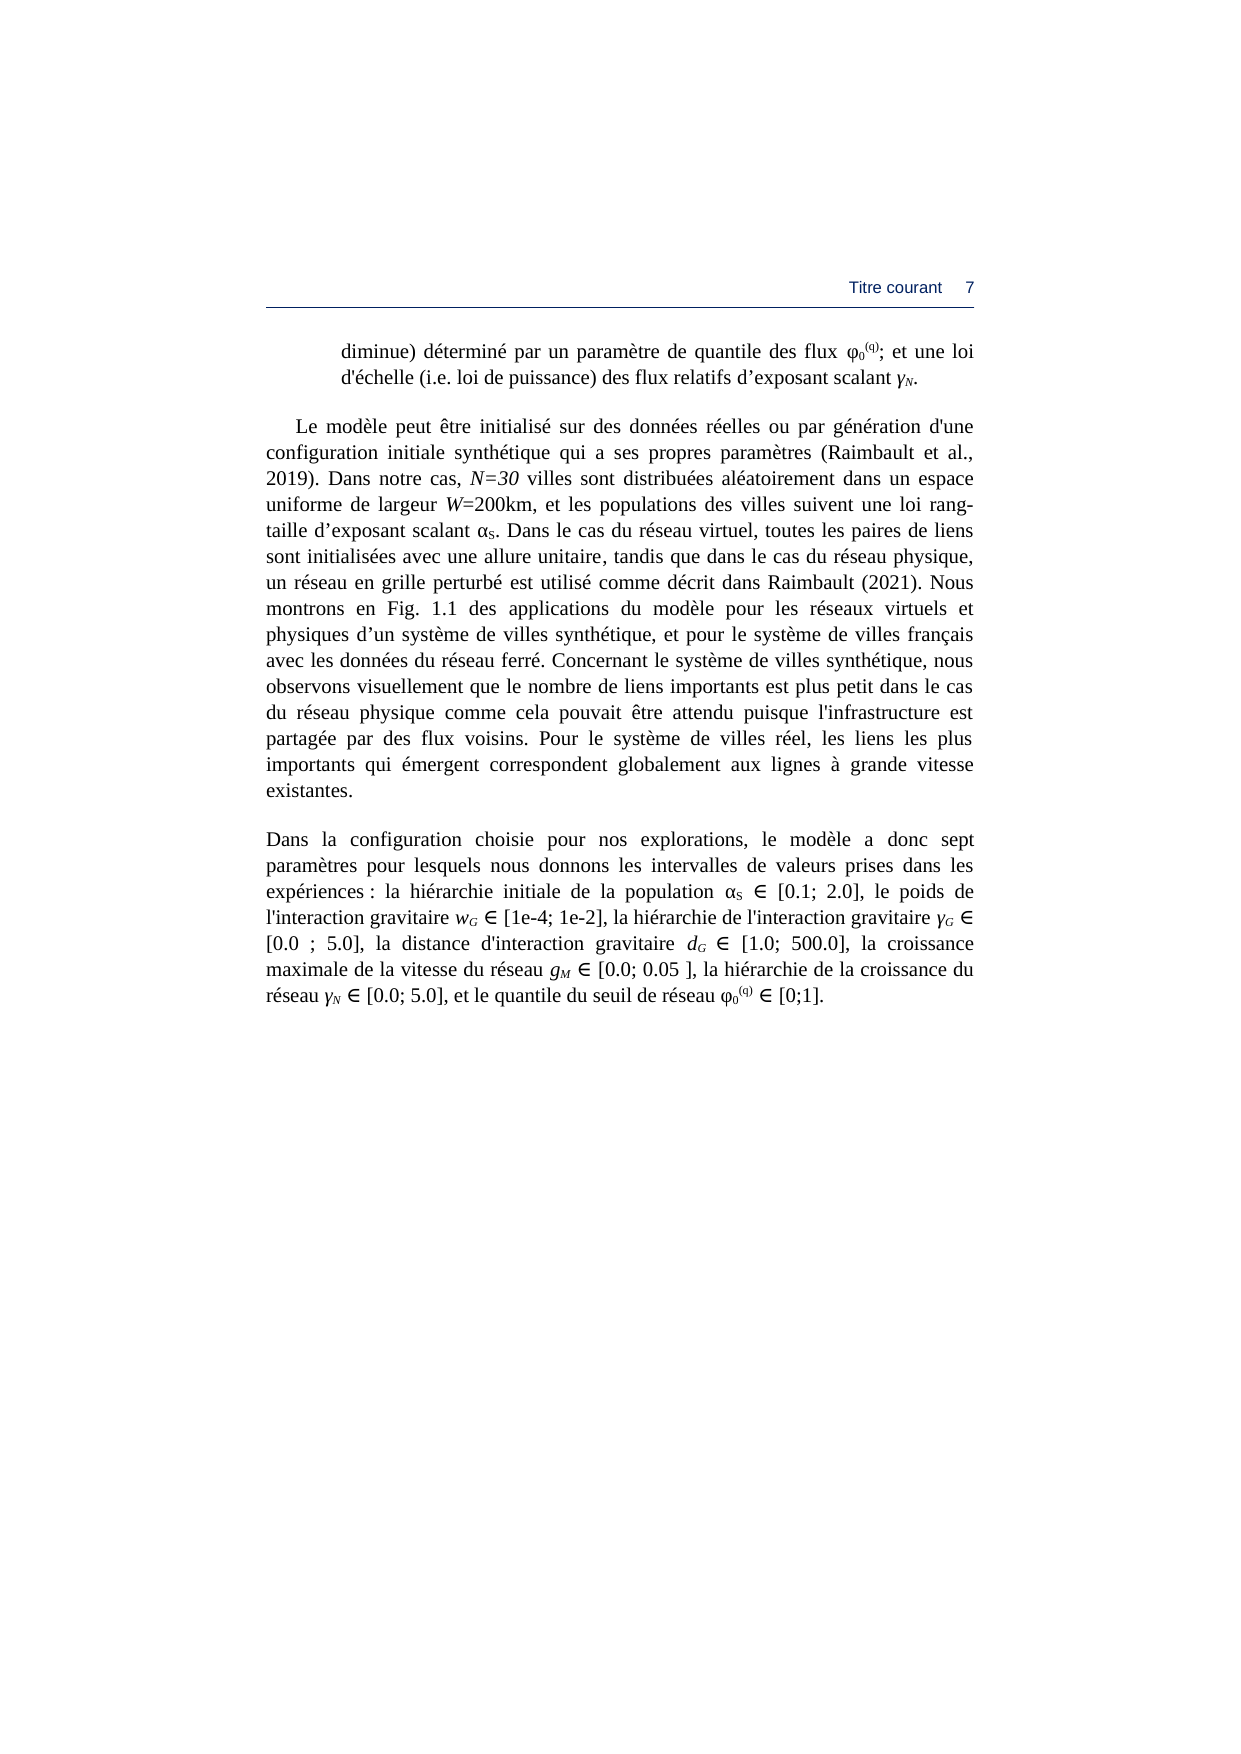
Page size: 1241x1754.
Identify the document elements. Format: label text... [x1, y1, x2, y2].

text Dans la configuration choisie pour nos explorations, le modèle a donc sept paramètres pour lesquels nous donnons les intervalles de valeurs prises dans les expériences : la hiérarchie initiale de la population αS ∈ [0.1; 2.0], le poids de l'interaction gravitaire wG ∈ [1e-4; 1e-2], la hiérarchie de l'interaction gravitaire γG ∈ [0.0 ; 5.0], la distance d'interaction gravitaire dG ∈ [1.0; 500.0], la croissance maximale de la vitesse du réseau gM ∈ [0.0; 0.05 ], la hiérarchie de la croissance du réseau γN ∈ [0.0; 5.0], et le quantile du seuil de réseau φ0(q) ∈ [0;1]. [266, 825, 974, 1007]
list diminue) déterminé par un paramètre de quantile des flux φ0(q); et une loi d'échelle (i.e. loi de puissance) des flux relatifs d’exposant scalant γN. [303, 337, 974, 389]
text Le modèle peut être initialisé sur des données réelles ou par génération d'une configuration initiale synthétique qui a ses propres paramètres (Raimbault et al., 2019). Dans notre cas, N=30 villes sont distribuées aléatoirement dans un espace uniforme de largeur W=200km, et les populations des villes suivent une loi rang-taille d’exposant scalant αS. Dans le cas du réseau virtuel, toutes les paires de liens sont initialisées avec une allure unitaire, tandis que dans le cas du réseau physique, un réseau en grille perturbé est utilisé comme décrit dans Raimbault (2021). Nous montrons en Fig. 1.1 des applications du modèle pour les réseaux virtuels et physiques d’un système de villes synthétique, et pour le système de villes français avec les données du réseau ferré. Concernant le système de villes synthétique, nous observons visuellement que le nombre de liens importants est plus petit dans le cas du réseau physique comme cela pouvait être attendu puisque l'infrastructure est partagée par des flux voisins. Pour le système de villes réel, les liens les plus importants qui émergent correspondent globalement aux lignes à grande vitesse existantes. [266, 412, 974, 802]
